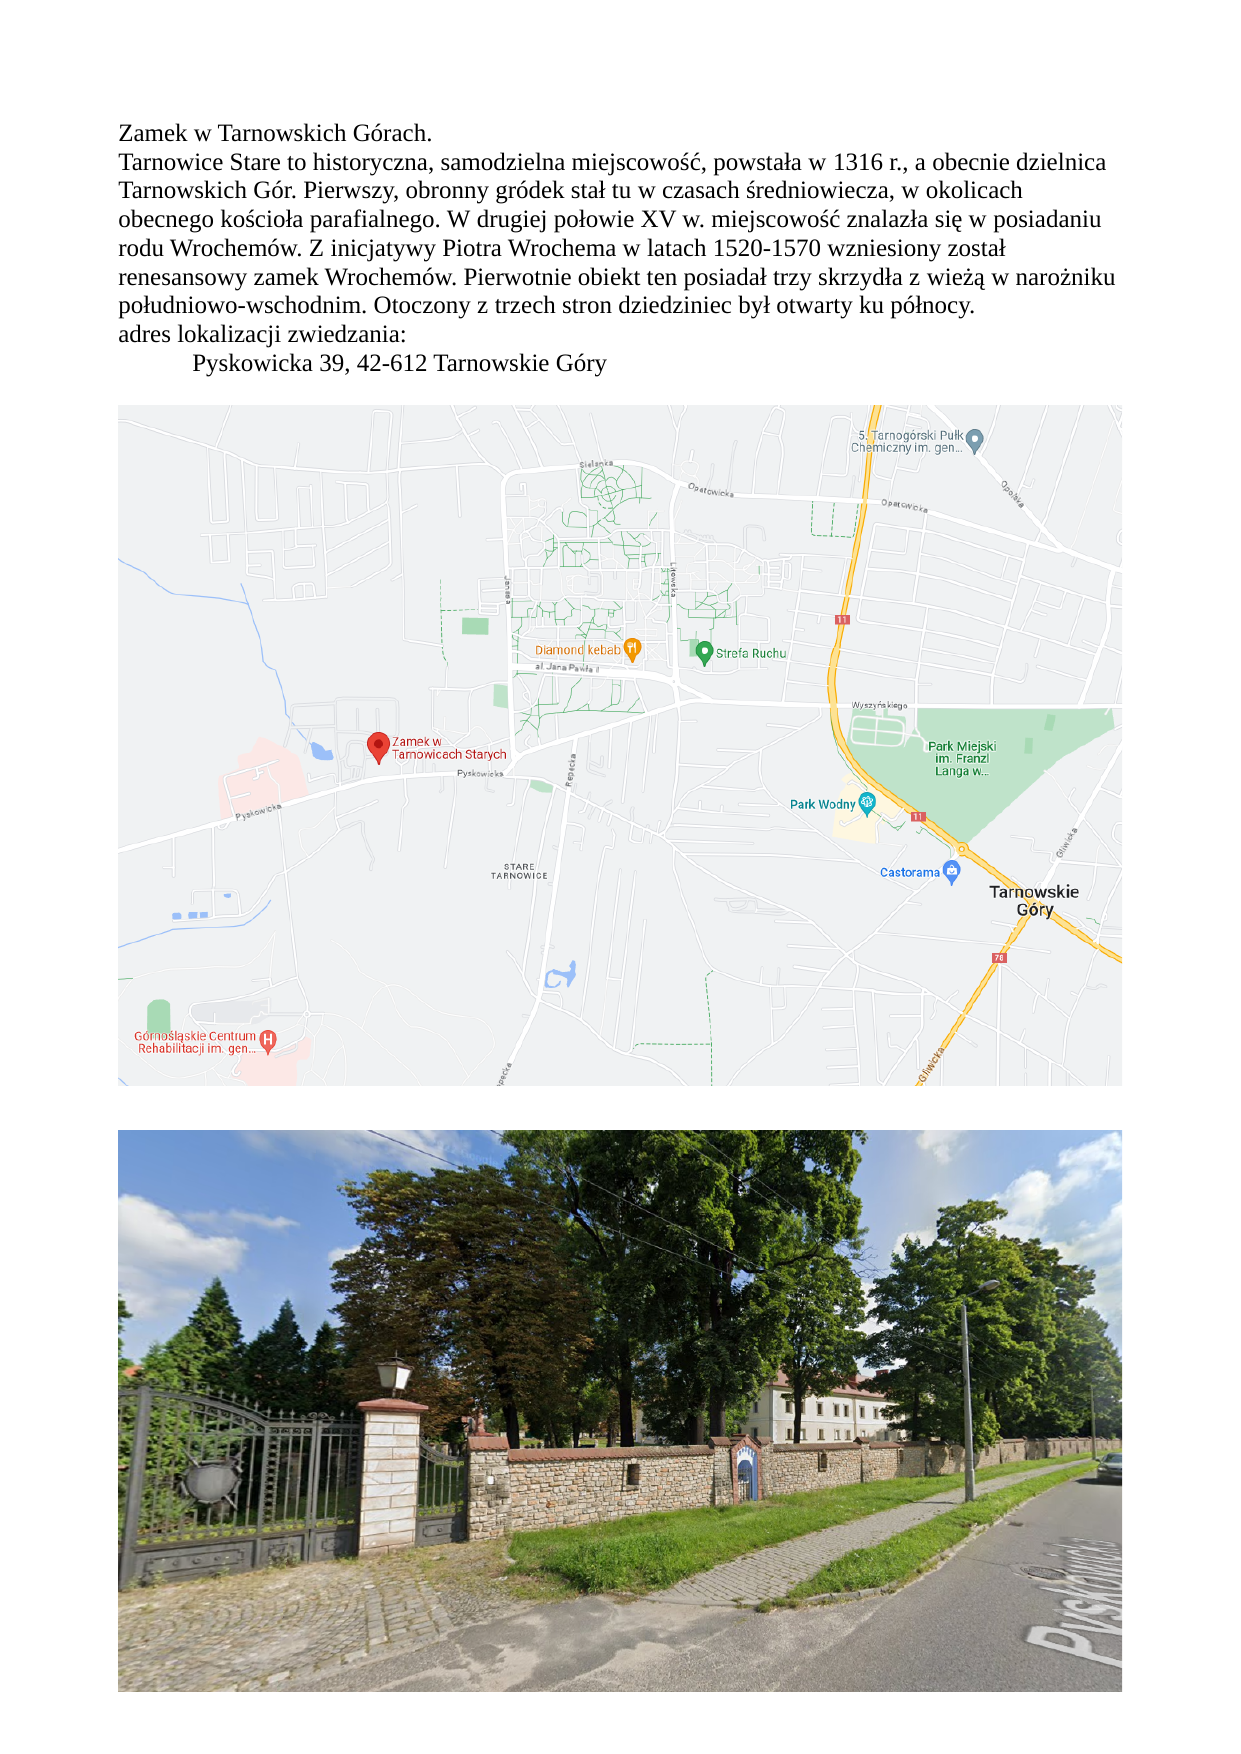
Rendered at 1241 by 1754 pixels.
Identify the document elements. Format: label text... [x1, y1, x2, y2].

text adres lokalizacji zwiedzania: [118, 319, 1122, 348]
picture [118, 405, 1123, 1086]
text Pyskowicka 39, 42-612 Tarnowskie Góry [118, 348, 1122, 377]
text Zamek w Tarnowskich Górach. [118, 118, 1122, 147]
picture [118, 1130, 1123, 1692]
text Tarnowice Stare to historyczna, samodzielna miejscowość, powstała w 1316 r., a obecnie dzielnica Tarnowskich Gór. Pierwszy, obronny gródek stał tu w czasach średniowiecza, w okolicach obecnego kościoła parafialnego. W drugiej połowie XV w. miejscowość znalazła się w posiadaniu rodu Wrochemów. Z inicjatywy Piotra Wrochema w latach 1520-1570 wzniesiony został renesansowy zamek Wrochemów. Pierwotnie obiekt ten posiadał trzy skrzydła z wieżą w narożniku południowo-wschodnim. Otoczony z trzech stron dziedziniec był otwarty ku północy. [118, 147, 1122, 319]
